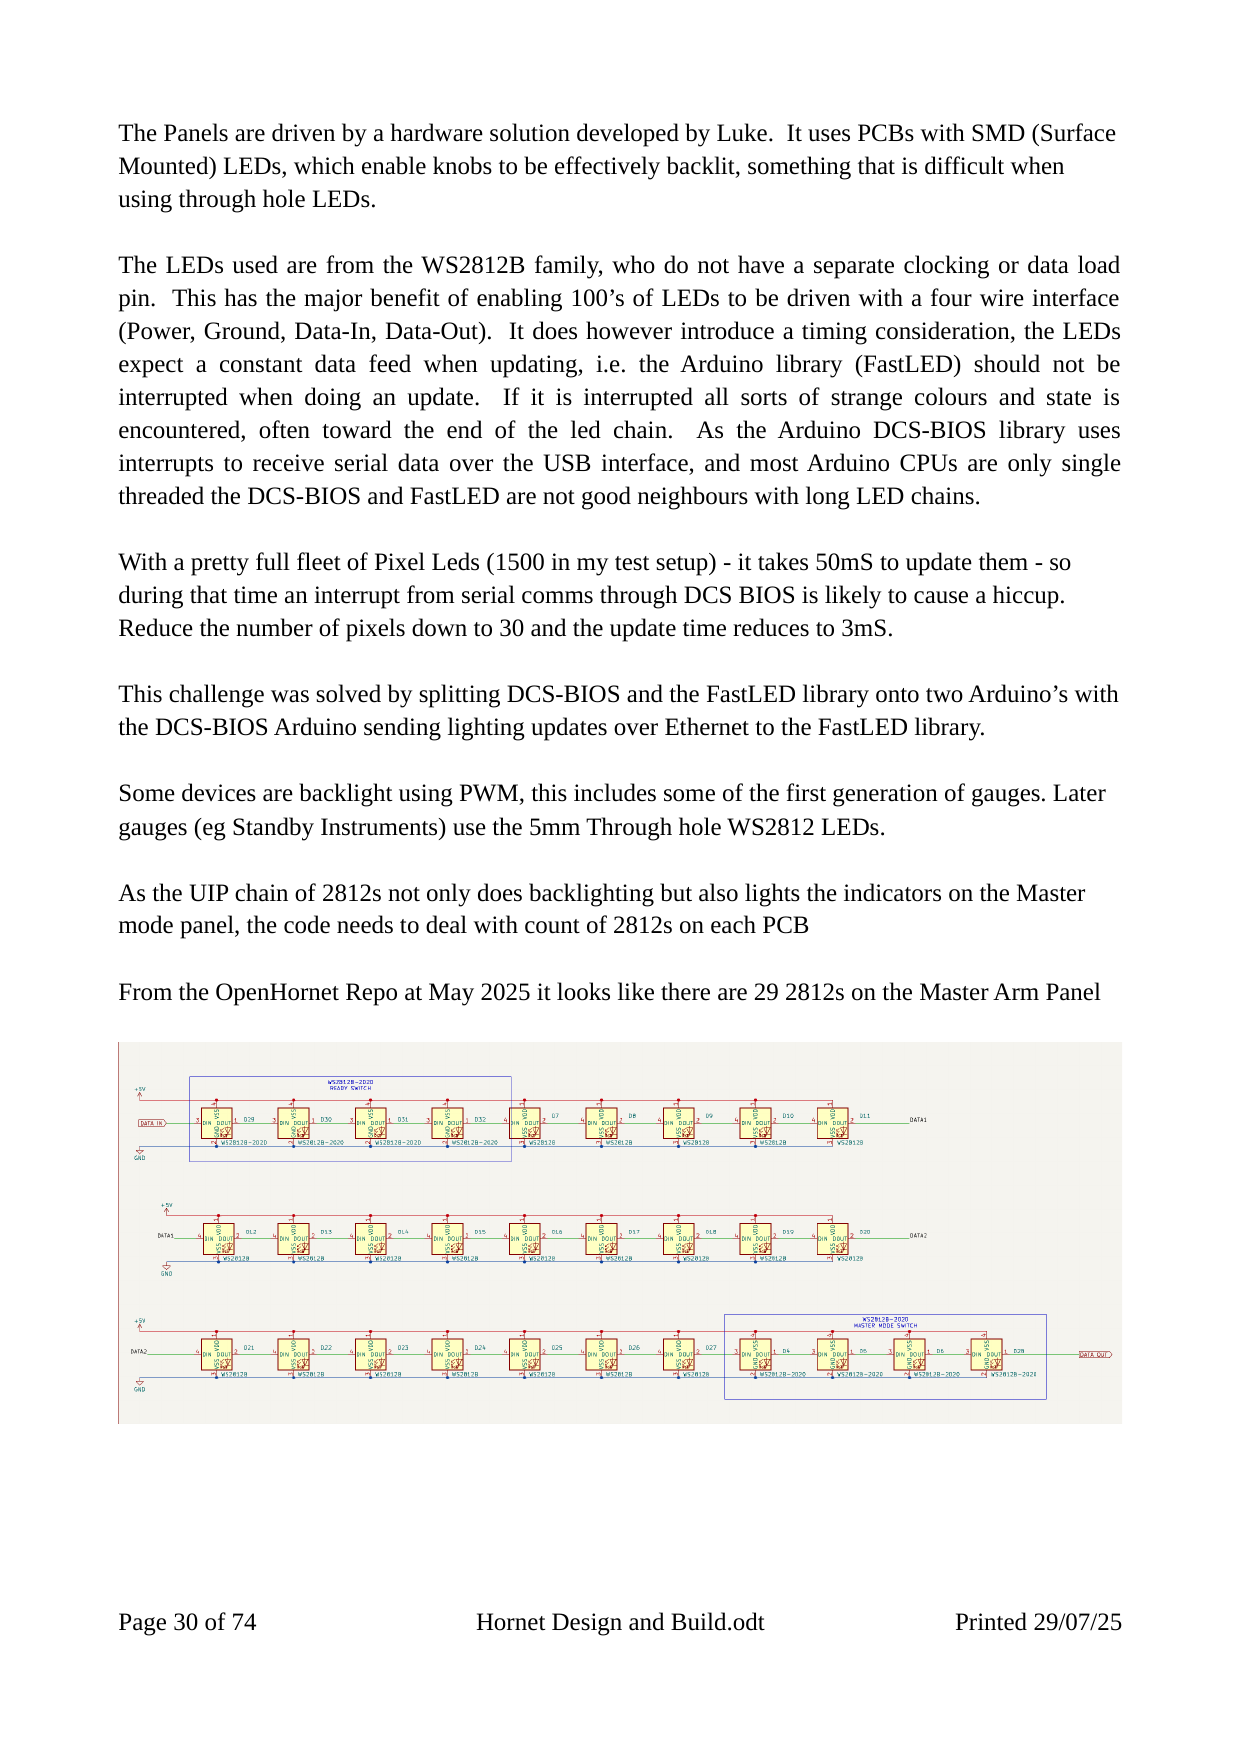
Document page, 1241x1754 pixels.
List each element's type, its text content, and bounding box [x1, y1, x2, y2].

picture [118, 1042, 1123, 1424]
text Some devices are backlight using PWM, this includes some of the first generation of gauges. Later gauges (eg Standby Instruments) use the 5mm Through hole WS2812 LEDs. [118, 778, 1122, 840]
text With a pretty full fleet of Pixel Leds (1500 in my test setup) - it takes 50mS to update them - so during that time an interrupt from serial comms through DCS BIOS is likely to cause a hiccup. Reduce the number of pixels down to 30 and the update time reduces to 3mS. [118, 547, 1122, 642]
text As the UIP chain of 2812s not only does backlighting but also lights the indicators on the Master mode panel, the code needs to deal with count of 2812s on each PCB [118, 878, 1122, 939]
text This challenge was solved by splitting DCS-BIOS and the FastLED library onto two Arduino’s with the DCS-BIOS Arduino sending lighting updates over Ethernet to the FastLED library. [118, 679, 1122, 741]
text The Panels are driven by a hardware solution developed by Luke. It uses PCBs with SMD (Surface Mounted) LEDs, which enable knobs to be effectively backlit, something that is difficult when using through hole LEDs. [118, 118, 1122, 213]
text From the OpenHornet Repo at May 2025 it looks like there are 29 2812s on the Master Arm Panel [118, 977, 1122, 1005]
text The LEDs used are from the WS2812B family, who do not have a separate clocking or data load pin. This has the major benefit of enabling 100’s of LEDs to be driven with a four wire interface (Power, Ground, Data-In, Data-Out). It does however introduce a timing consideration, the LEDs expect a constant data feed when updating, i.e. the Arduino library (FastLED) should not be interrupted when doing an update. If it is interrupted all sorts of strange colours and state is encountered, often toward the end of the led chain. As the Arduino DCS-BIOS library uses interrupts to receive serial data over the USB interface, and most Arduino CPUs are only single threaded the DCS-BIOS and FastLED are not good neighbours with long LED chains. [118, 250, 1122, 510]
